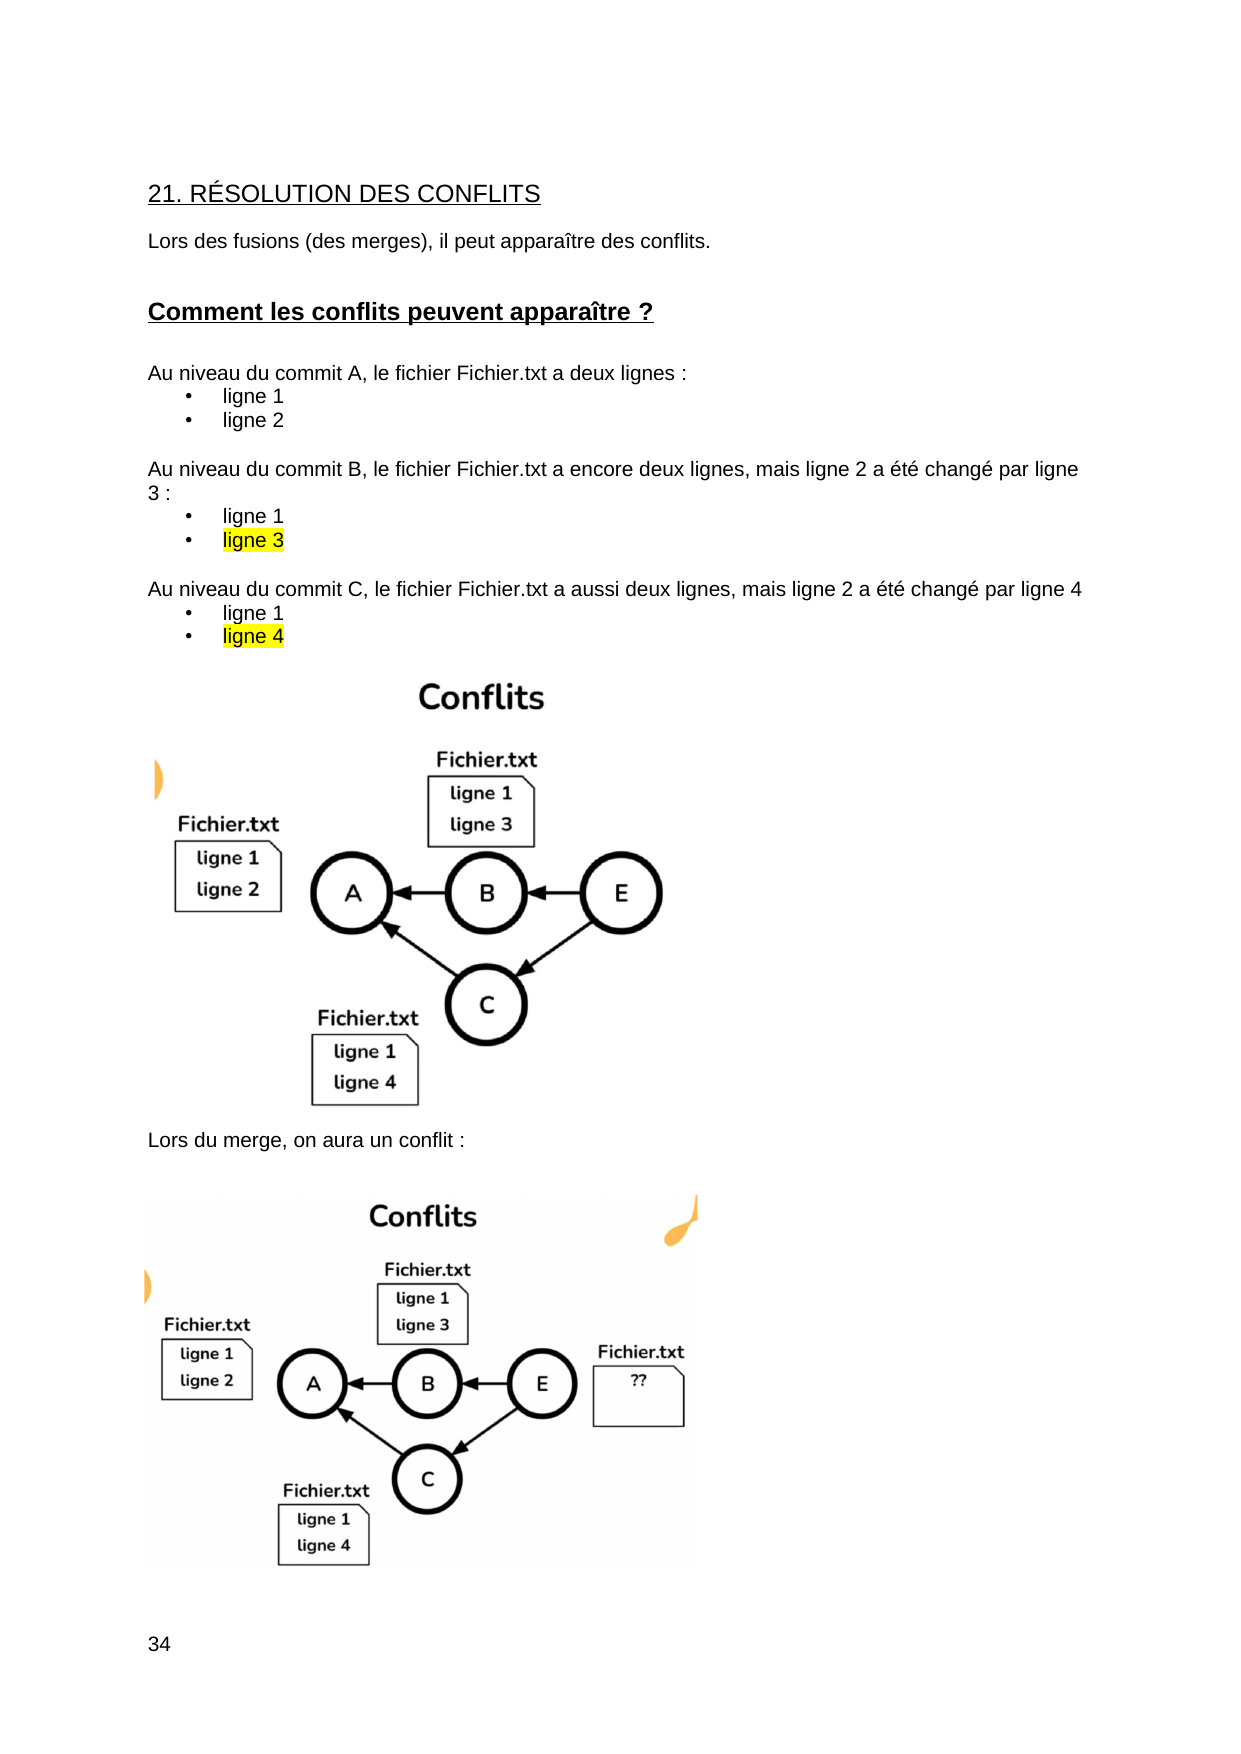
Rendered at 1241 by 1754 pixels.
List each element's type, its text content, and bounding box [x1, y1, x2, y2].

list ligne 1 [185, 504, 1093, 528]
picture [154, 667, 693, 1111]
list ligne 2 [185, 408, 1093, 432]
subtitle 21. Résolution des Conflits [148, 179, 1093, 208]
list ligne 4 [185, 624, 1093, 648]
subtitle Comment les conflits peuvent apparaître ? [148, 297, 1093, 326]
text Au niveau du commit A, le fichier Fichier.txt a deux lignes : [148, 360, 1093, 384]
picture [144, 1195, 698, 1568]
text Lors du merge, on aura un conflit : [148, 1128, 1093, 1152]
list ligne 1 [185, 600, 1093, 624]
list ligne 3 [185, 528, 1093, 552]
list ligne 1 [185, 384, 1093, 408]
text Au niveau du commit C, le fichier Fichier.txt a aussi deux lignes, mais ligne 2 a été changé par ligne 4 [148, 576, 1093, 600]
text Au niveau du commit B, le fichier Fichier.txt a encore deux lignes, mais ligne 2 a été changé par ligne 3 : [148, 456, 1093, 504]
text Lors des fusions (des merges), il peut apparaître des conflits. [148, 228, 1093, 252]
